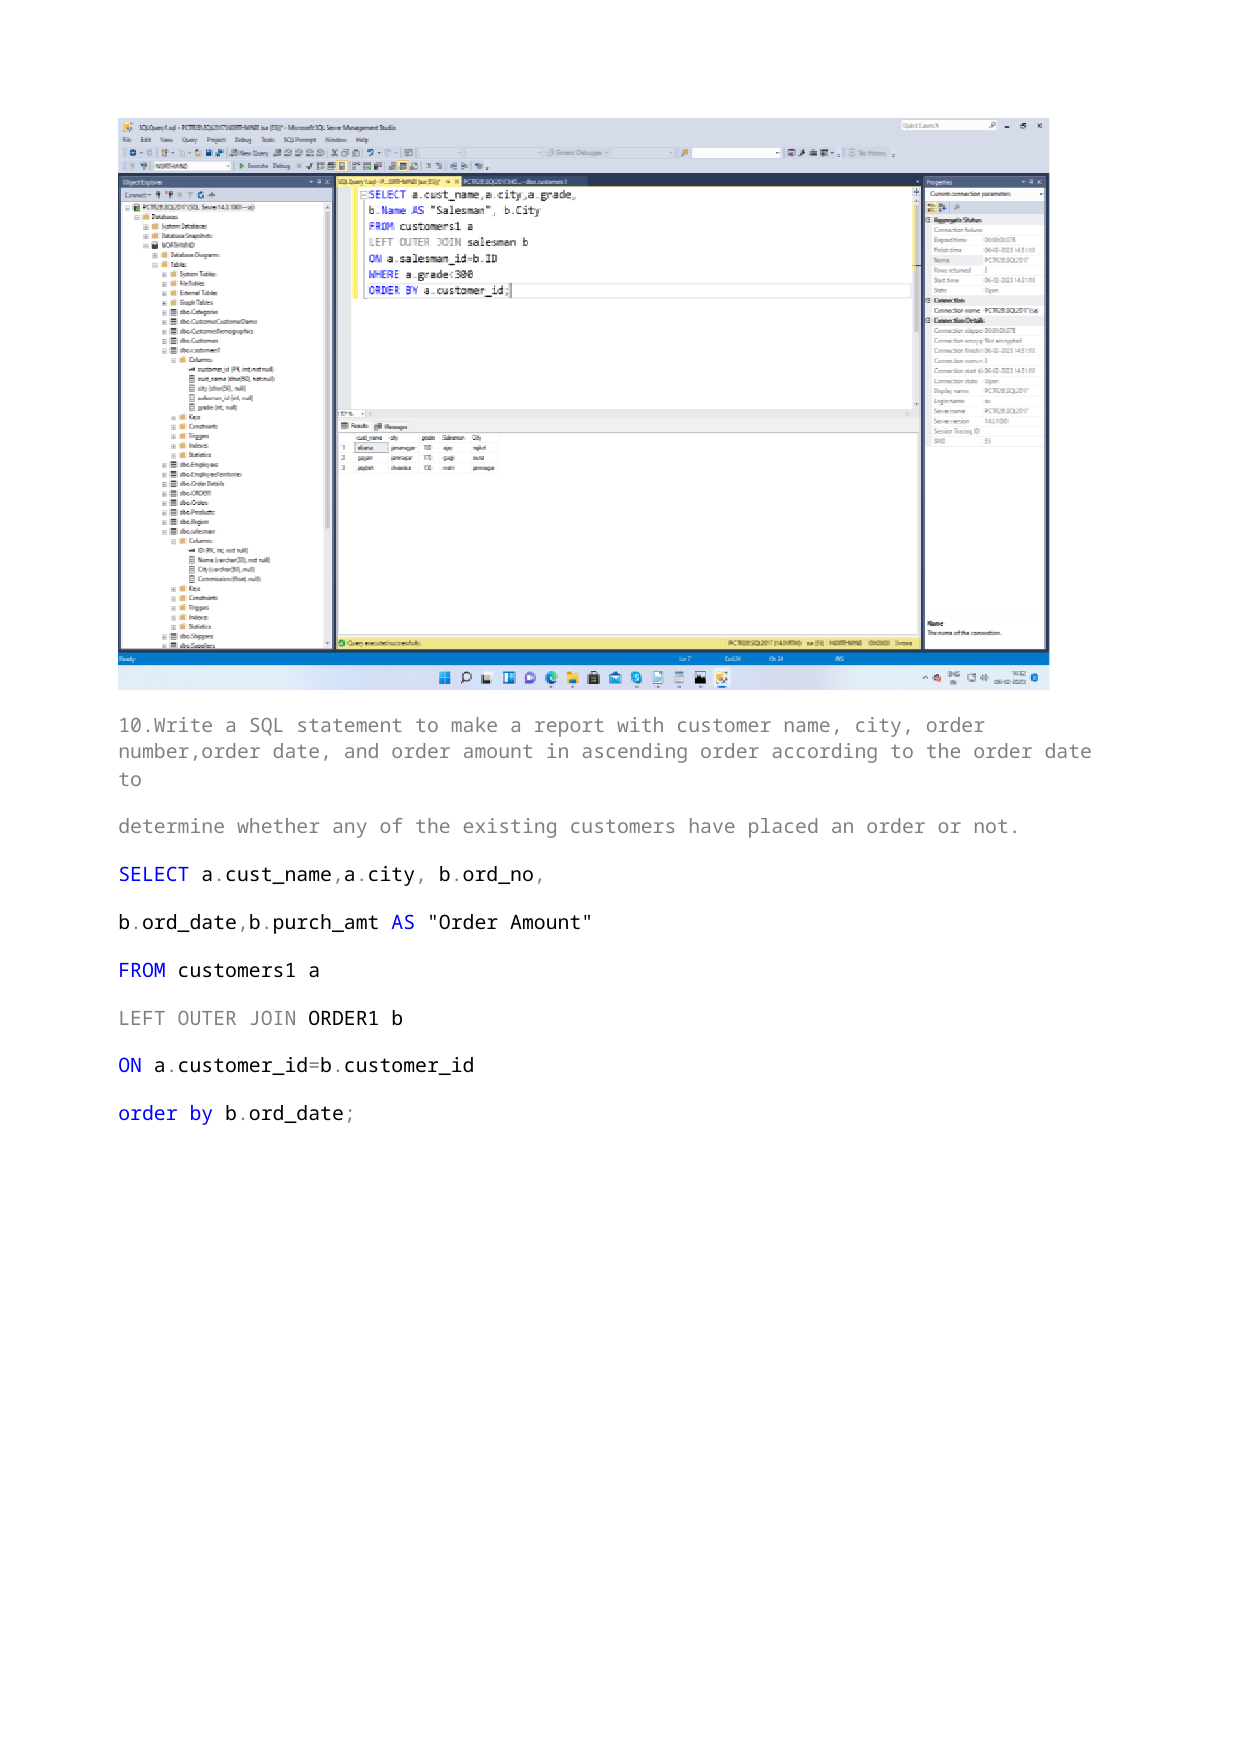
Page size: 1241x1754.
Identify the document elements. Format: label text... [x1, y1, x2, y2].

text SELECT a.cust_name,a.city, b.ord_no, [118, 860, 1122, 887]
text order by b.ord_date; [118, 1099, 1122, 1126]
text LEFT OUTER JOIN ORDER1 b [118, 1004, 1122, 1031]
text 10.Write a SQL statement to make a report with customer name, city, order number,order date, and order amount in ascending order according to the order date to [118, 711, 1122, 792]
text FROM customers1 a [118, 956, 1122, 983]
text determine whether any of the existing customers have placed an order or not. [118, 813, 1122, 839]
text ON a.customer_id=b.customer_id [118, 1052, 1122, 1079]
text b.ord_date,b.purch_amt AS "Order Amount" [118, 908, 1122, 935]
